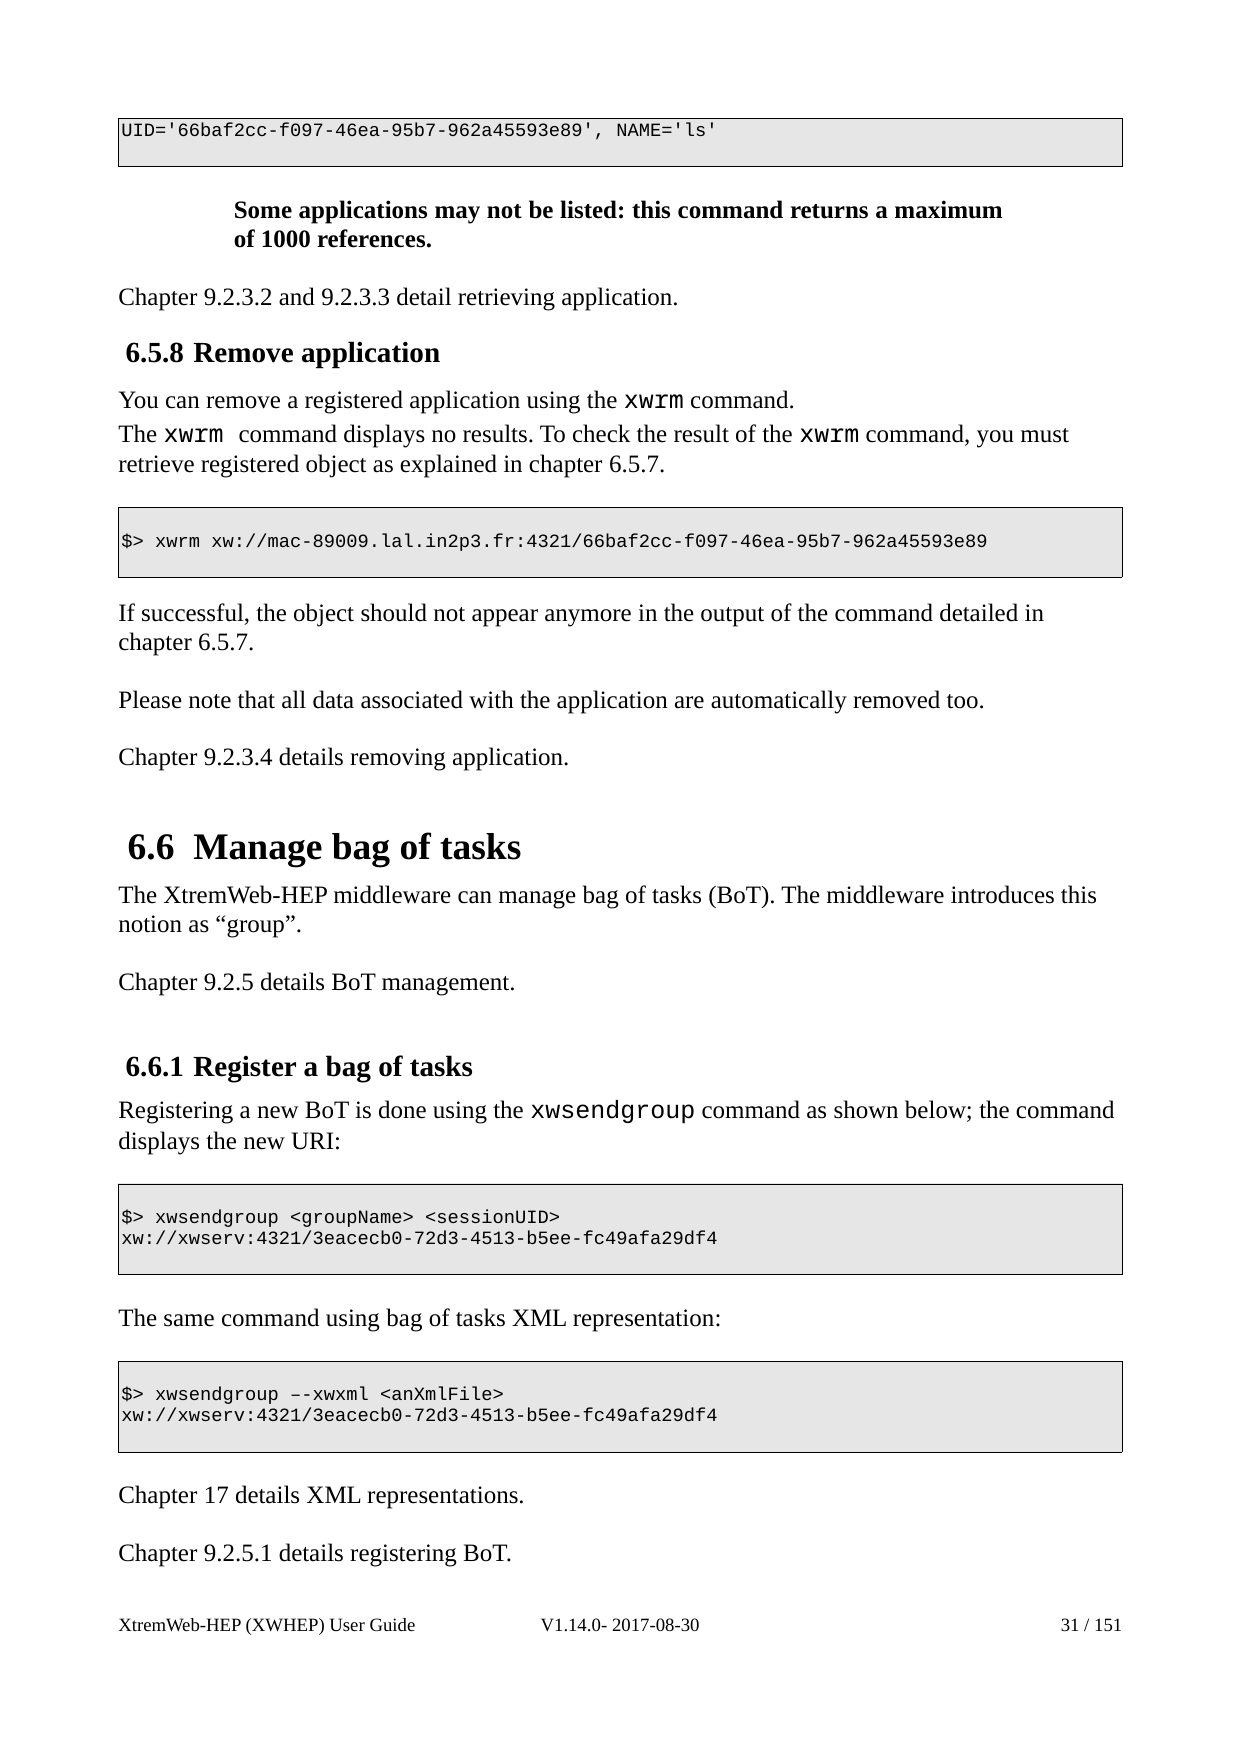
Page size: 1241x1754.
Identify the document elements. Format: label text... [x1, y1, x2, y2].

text xw://xwserv:4321/3eacecb0-72d3-4513-b5ee-fc49afa29df4 [119, 1403, 1122, 1424]
subtitle Register a bag of tasks [118, 1049, 1122, 1083]
text Chapter 9.2.5 details BoT management. [118, 967, 1122, 995]
text UID='66baf2cc-f097-46ea-95b7-962a45593e89', NAME='ls' [119, 119, 1122, 139]
text $> xwrm xw://mac-89009.lal.in2p3.fr:4321/66baf2cc-f097-46ea-95b7-962a45593e89 [119, 528, 1122, 549]
text $> xwsendgroup <groupName> <sessionUID> [119, 1205, 1122, 1226]
text $> xwsendgroup –-xwxml <anXmlFile> [119, 1382, 1122, 1403]
text xw://xwserv:4321/3eacecb0-72d3-4513-b5ee-fc49afa29df4 [119, 1226, 1122, 1247]
text Chapter 9.2.3.4 details removing application. [118, 742, 1122, 771]
text The same command using bag of tasks XML representation: [118, 1303, 1122, 1332]
text You can remove a registered application using the xwrm command. [118, 381, 1122, 416]
text Registering a new BoT is done using the xwsendgroup command as shown below; the command displays the new URI: [118, 1095, 1122, 1155]
text Please note that all data associated with the application are automatically removed too. [118, 685, 1122, 713]
subtitle Remove application [118, 335, 1122, 369]
text Chapter 9.2.5.1 details registering BoT. [118, 1538, 1122, 1567]
text The XtremWeb-HEP middleware can manage bag of tasks (BoT). The middleware introduces this notion as “group”. [118, 880, 1122, 938]
text The xwrm command displays no results. To check the result of the xwrm command, you must retrieve registered object as explained in chapter 6.5.7. [118, 416, 1122, 478]
text Chapter 17 details XML representations. [118, 1481, 1122, 1509]
text Some applications may not be listed: this command returns a maximum of 1000 references. [233, 195, 1004, 253]
subtitle Manage bag of tasks [118, 825, 1122, 868]
text If successful, the object should not appear anymore in the output of the command detailed in chapter 6.5.7. [118, 598, 1122, 656]
text Chapter 9.2.3.2 and 9.2.3.3 detail retrieving application. [118, 282, 1122, 310]
